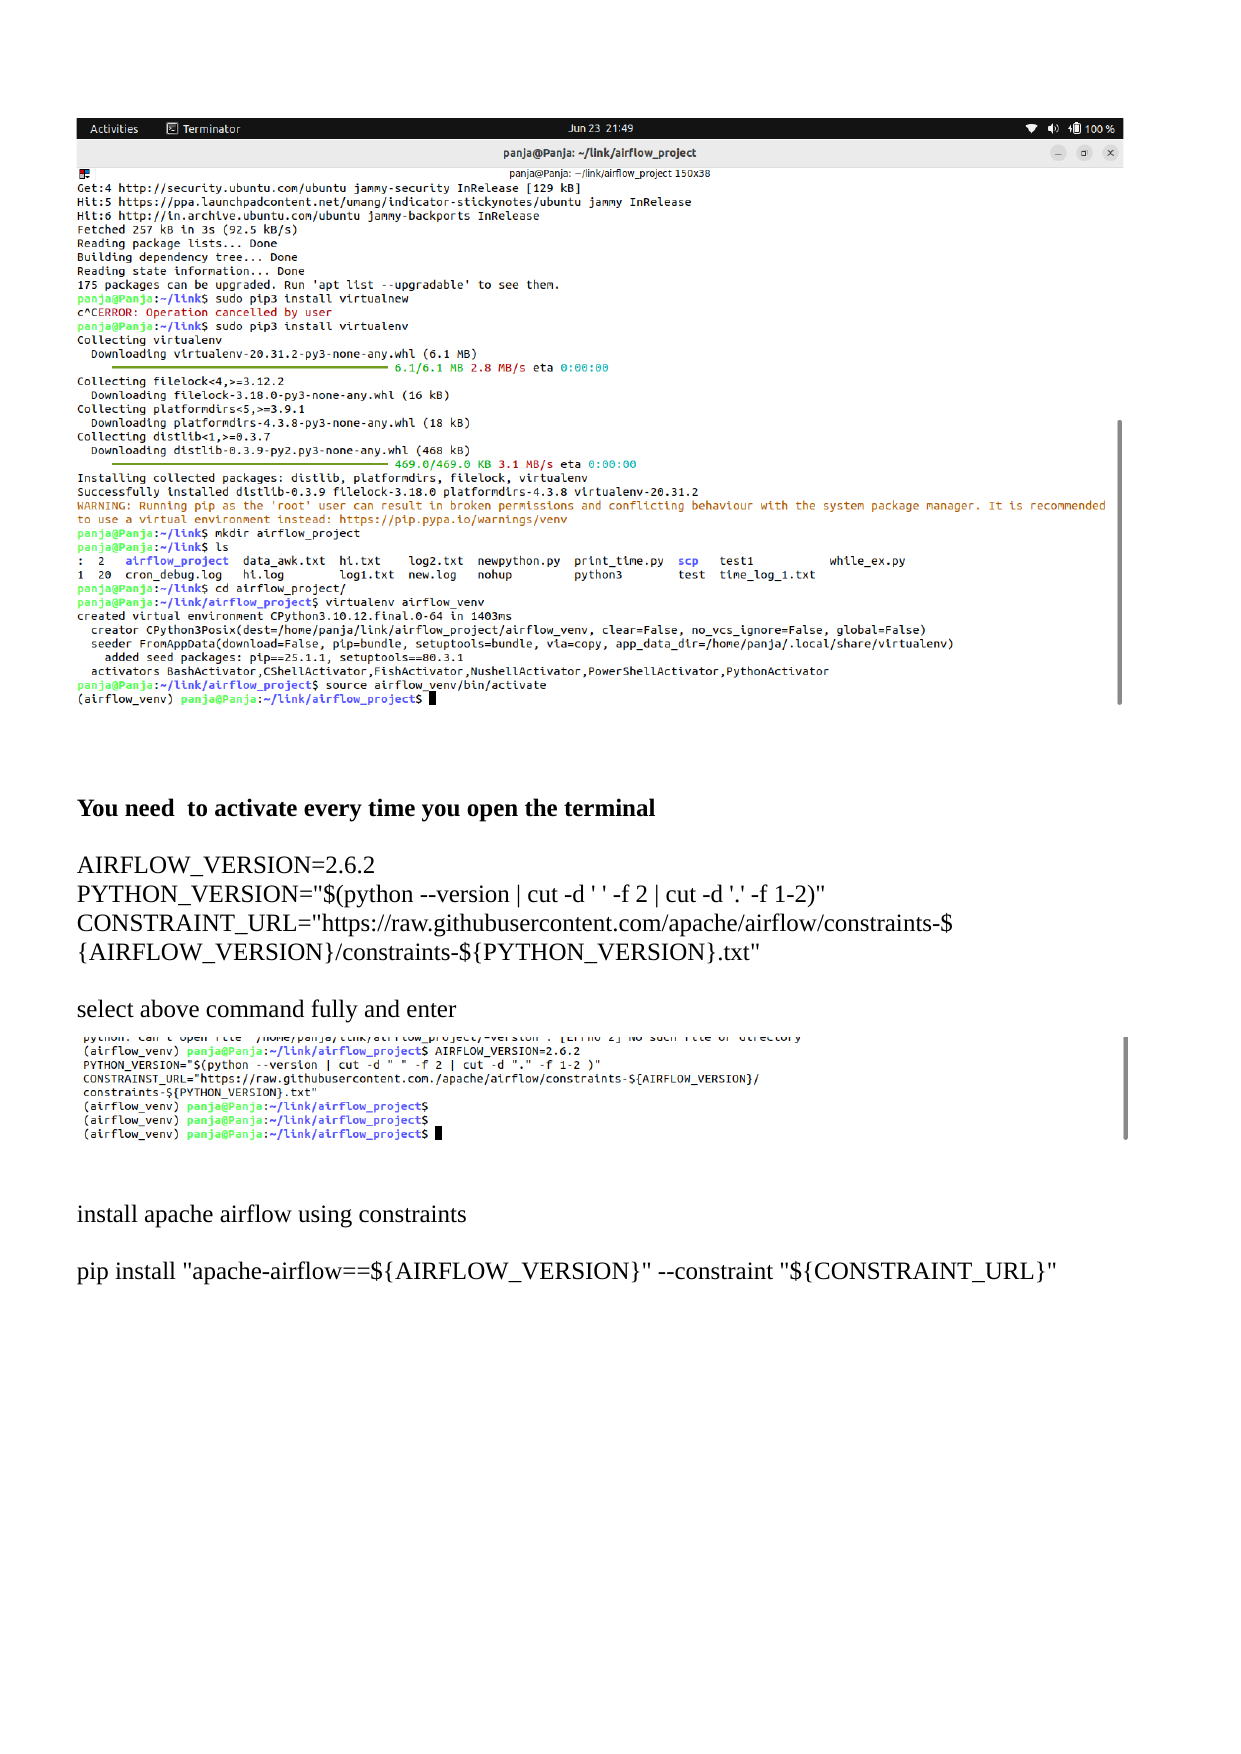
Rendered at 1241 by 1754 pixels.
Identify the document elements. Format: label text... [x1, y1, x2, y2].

text select above command fully and enter [77, 994, 1123, 1023]
text PYTHON_VERSION="$(python --version | cut -d ' ' -f 2 | cut -d '.' -f 1-2)" [77, 879, 1123, 908]
text install apache airflow using constraints [77, 1199, 1123, 1227]
text AIRFLOW_VERSION=2.6.2 [77, 850, 1123, 879]
picture [76, 118, 1124, 707]
text CONSTRAINT_URL="https://raw.githubusercontent.com/apache/airflow/constraints-${AIRFLOW_VERSION}/constraints-${PYTHON_VERSION}.txt" [77, 908, 1123, 965]
text You need to activate every time you open the terminal [77, 793, 1123, 822]
text pip install "apache-airflow==${AIRFLOW_VERSION}" --constraint "${CONSTRAINT_URL}" [77, 1256, 1123, 1285]
